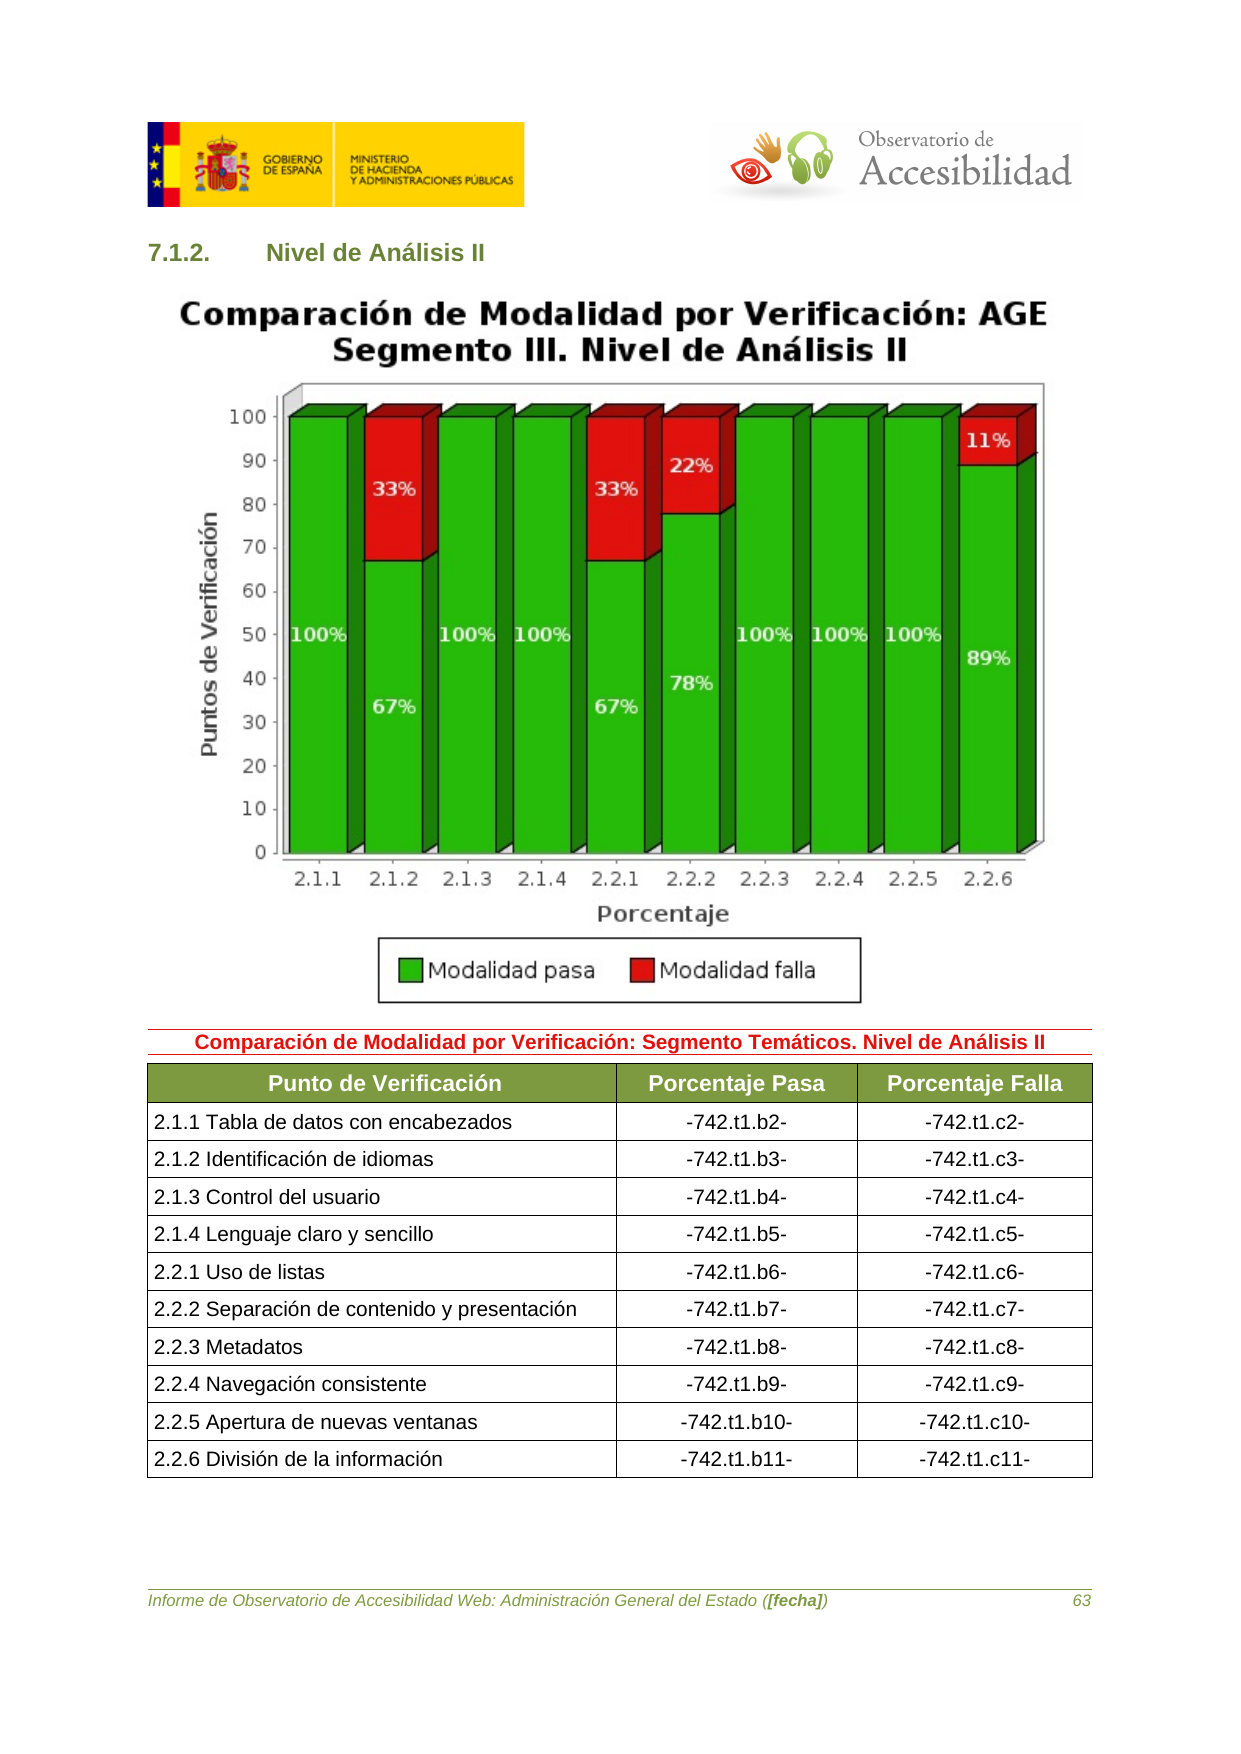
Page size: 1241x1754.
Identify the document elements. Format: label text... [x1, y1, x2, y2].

table_cell 2.2.1 Uso de listas [148, 1253, 616, 1290]
text Comparación de Modalidad por Verificación: Segmento Temáticos. Nivel de Análisis II [148, 1030, 1092, 1054]
table_cell -742.t1.c2- [858, 1103, 1092, 1140]
table_cell -742.t1.c11- [858, 1441, 1092, 1477]
picture [178, 294, 1062, 1005]
table_cell -742.t1.c10- [858, 1403, 1092, 1440]
table_cell 2.2.6 División de la información [148, 1441, 616, 1477]
table_cell 2.1.3 Control del usuario [148, 1178, 616, 1215]
table_cell -742.t1.b6- [617, 1253, 857, 1290]
table_cell -742.t1.c4- [858, 1178, 1092, 1215]
table_header Porcentaje Falla [858, 1064, 1092, 1102]
table_cell -742.t1.b11- [617, 1441, 857, 1477]
list Nivel de Análisis II [148, 238, 1092, 267]
table_header Porcentaje Pasa [617, 1064, 857, 1102]
table_cell -742.t1.c7- [858, 1291, 1092, 1327]
table_cell -742.t1.b10- [617, 1403, 857, 1440]
table_cell 2.2.5 Apertura de nuevas ventanas [148, 1403, 616, 1440]
table_cell -742.t1.c3- [858, 1141, 1092, 1177]
table_cell -742.t1.b9- [617, 1366, 857, 1402]
table_cell -742.t1.b7- [617, 1291, 857, 1327]
table_cell -742.t1.b2- [617, 1103, 857, 1140]
table_cell 2.2.4 Navegación consistente [148, 1366, 616, 1402]
picture [147, 122, 525, 207]
table_cell -742.t1.c8- [858, 1328, 1092, 1365]
picture [710, 122, 1086, 205]
table_cell 2.1.1 Tabla de datos con encabezados [148, 1103, 616, 1140]
table_cell -742.t1.b3- [617, 1141, 857, 1177]
table_cell 2.2.3 Metadatos [148, 1328, 616, 1365]
table_cell -742.t1.c9- [858, 1366, 1092, 1402]
table_cell 2.1.4 Lenguaje claro y sencillo [148, 1216, 616, 1252]
table_header Punto de Verificación [148, 1064, 616, 1102]
table_cell -742.t1.c6- [858, 1253, 1092, 1290]
table_cell -742.t1.c5- [858, 1216, 1092, 1252]
table_cell 2.1.2 Identificación de idiomas [148, 1141, 616, 1177]
table_cell -742.t1.b5- [617, 1216, 857, 1252]
table_cell 2.2.2 Separación de contenido y presentación [148, 1291, 616, 1327]
table_cell -742.t1.b8- [617, 1328, 857, 1365]
table_cell -742.t1.b4- [617, 1178, 857, 1215]
